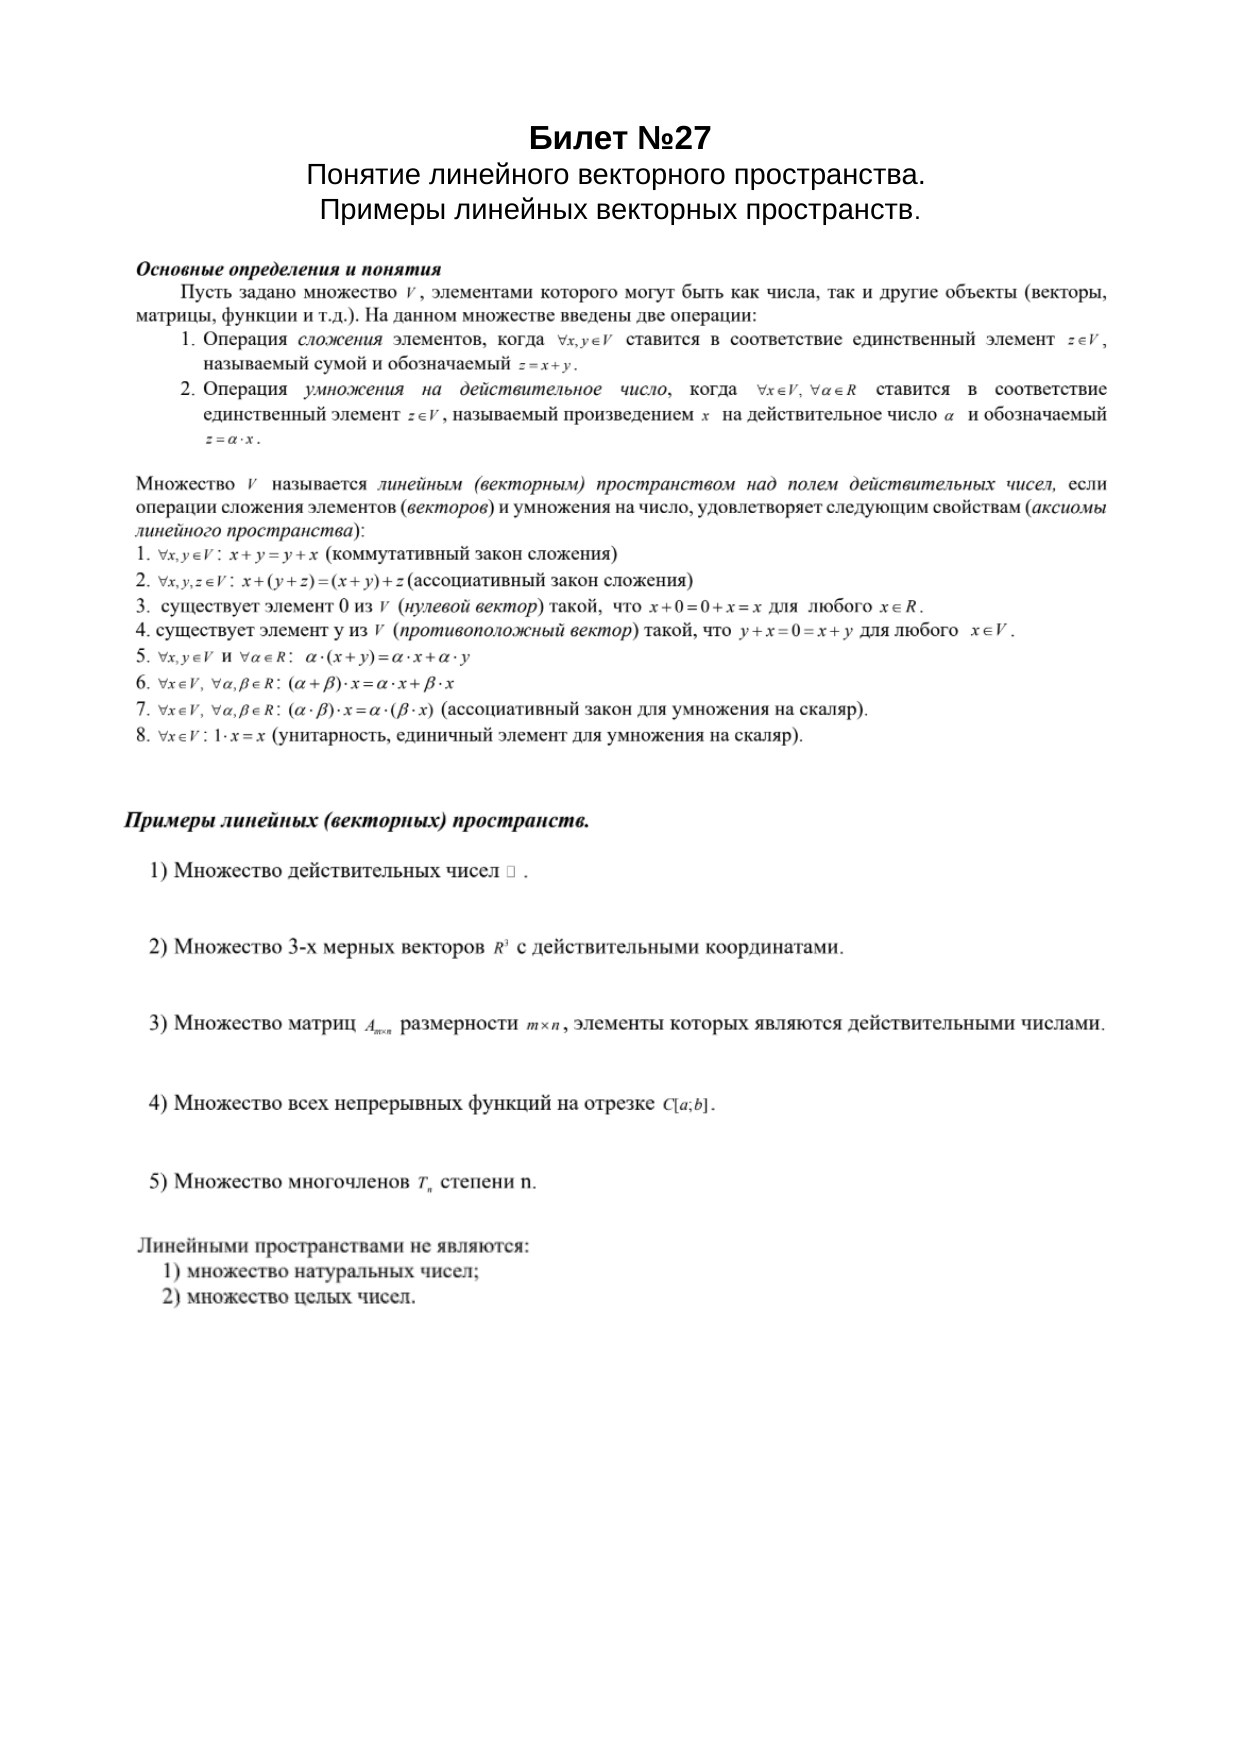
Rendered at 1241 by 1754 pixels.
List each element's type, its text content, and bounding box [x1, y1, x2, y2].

text Примеры линейных векторных пространств. [118, 191, 1122, 225]
picture [121, 796, 1128, 1312]
text Понятие линейного векторного пространства. [118, 157, 1122, 191]
picture [118, 259, 1123, 751]
text Билет №27 [118, 118, 1122, 157]
